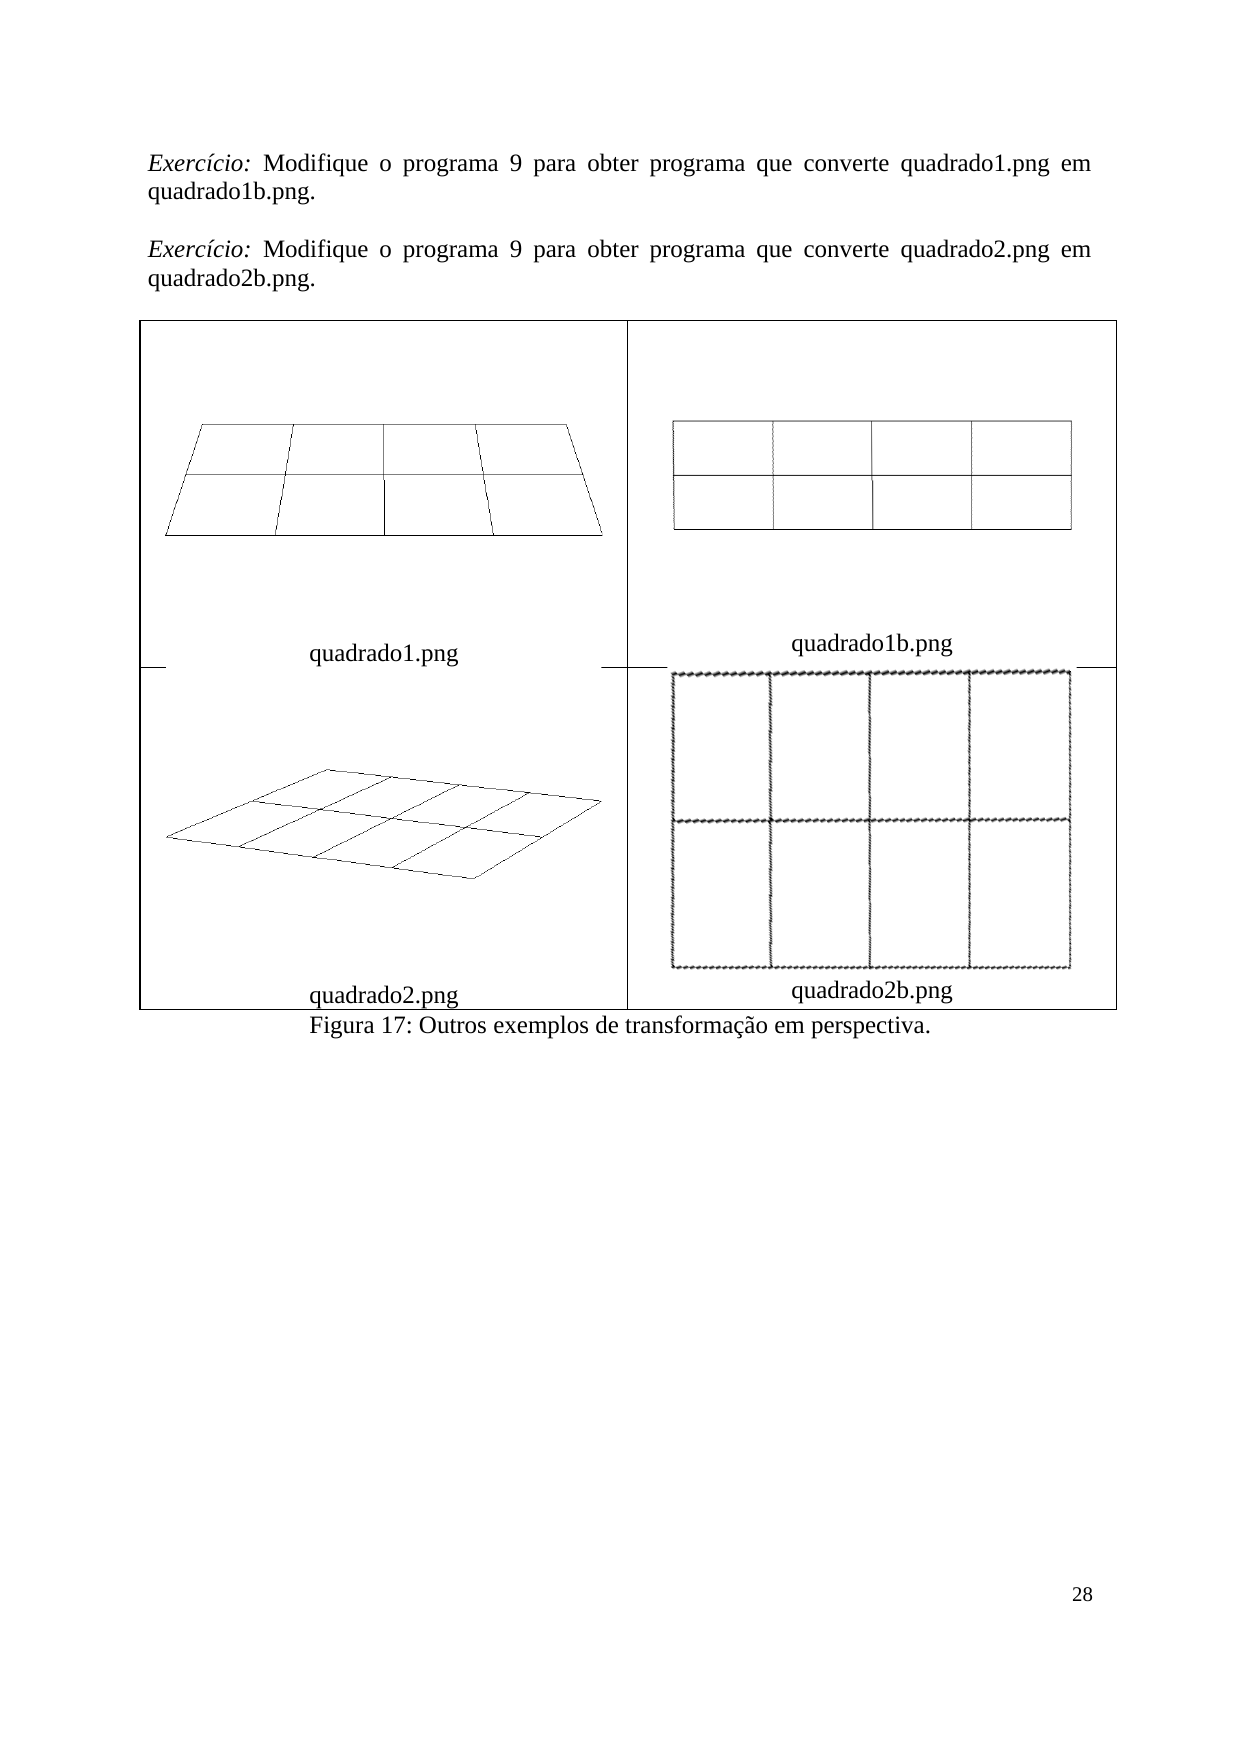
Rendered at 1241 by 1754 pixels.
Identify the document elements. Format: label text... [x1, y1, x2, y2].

text Exercício: Modifique o programa 9 para obter programa que converte quadrado1.png em quadrado1b.png. [148, 148, 1092, 205]
picture [165, 321, 603, 638]
picture [166, 667, 602, 981]
picture [667, 667, 1077, 975]
table_header quadrado1b.png [628, 321, 1116, 667]
table_header quadrado1.png [141, 321, 627, 667]
table_cell quadrado2.png [141, 668, 627, 1009]
picture [667, 321, 1077, 629]
table_cell quadrado2b.png [628, 668, 1116, 1009]
text Figura 17: Outros exemplos de transformação em perspectiva. [148, 1010, 1092, 1039]
text Exercício: Modifique o programa 9 para obter programa que converte quadrado2.png em quadrado2b.png. [148, 234, 1092, 291]
